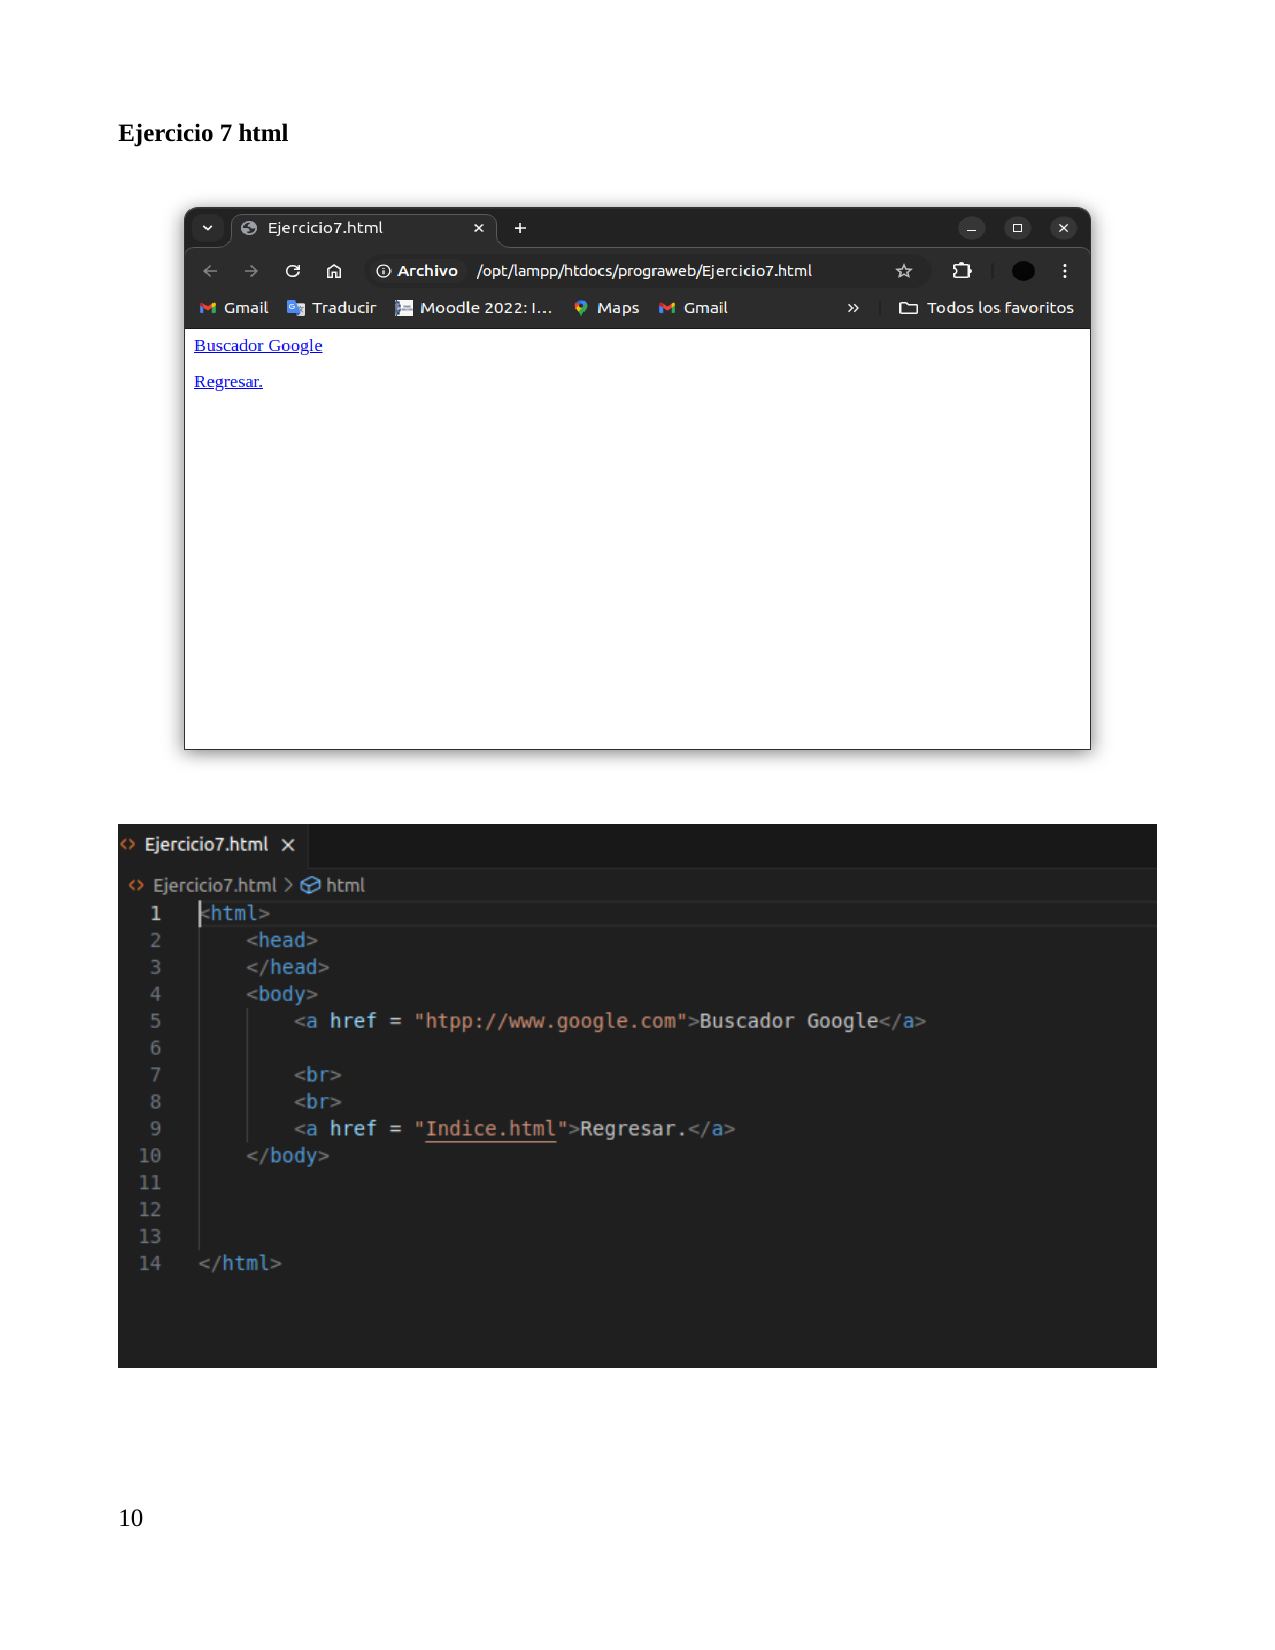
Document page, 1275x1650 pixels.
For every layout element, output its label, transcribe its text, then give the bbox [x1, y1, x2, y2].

picture [160, 189, 1116, 773]
picture [118, 824, 1157, 1368]
subtitle Ejercicio 7 html [118, 118, 1157, 147]
